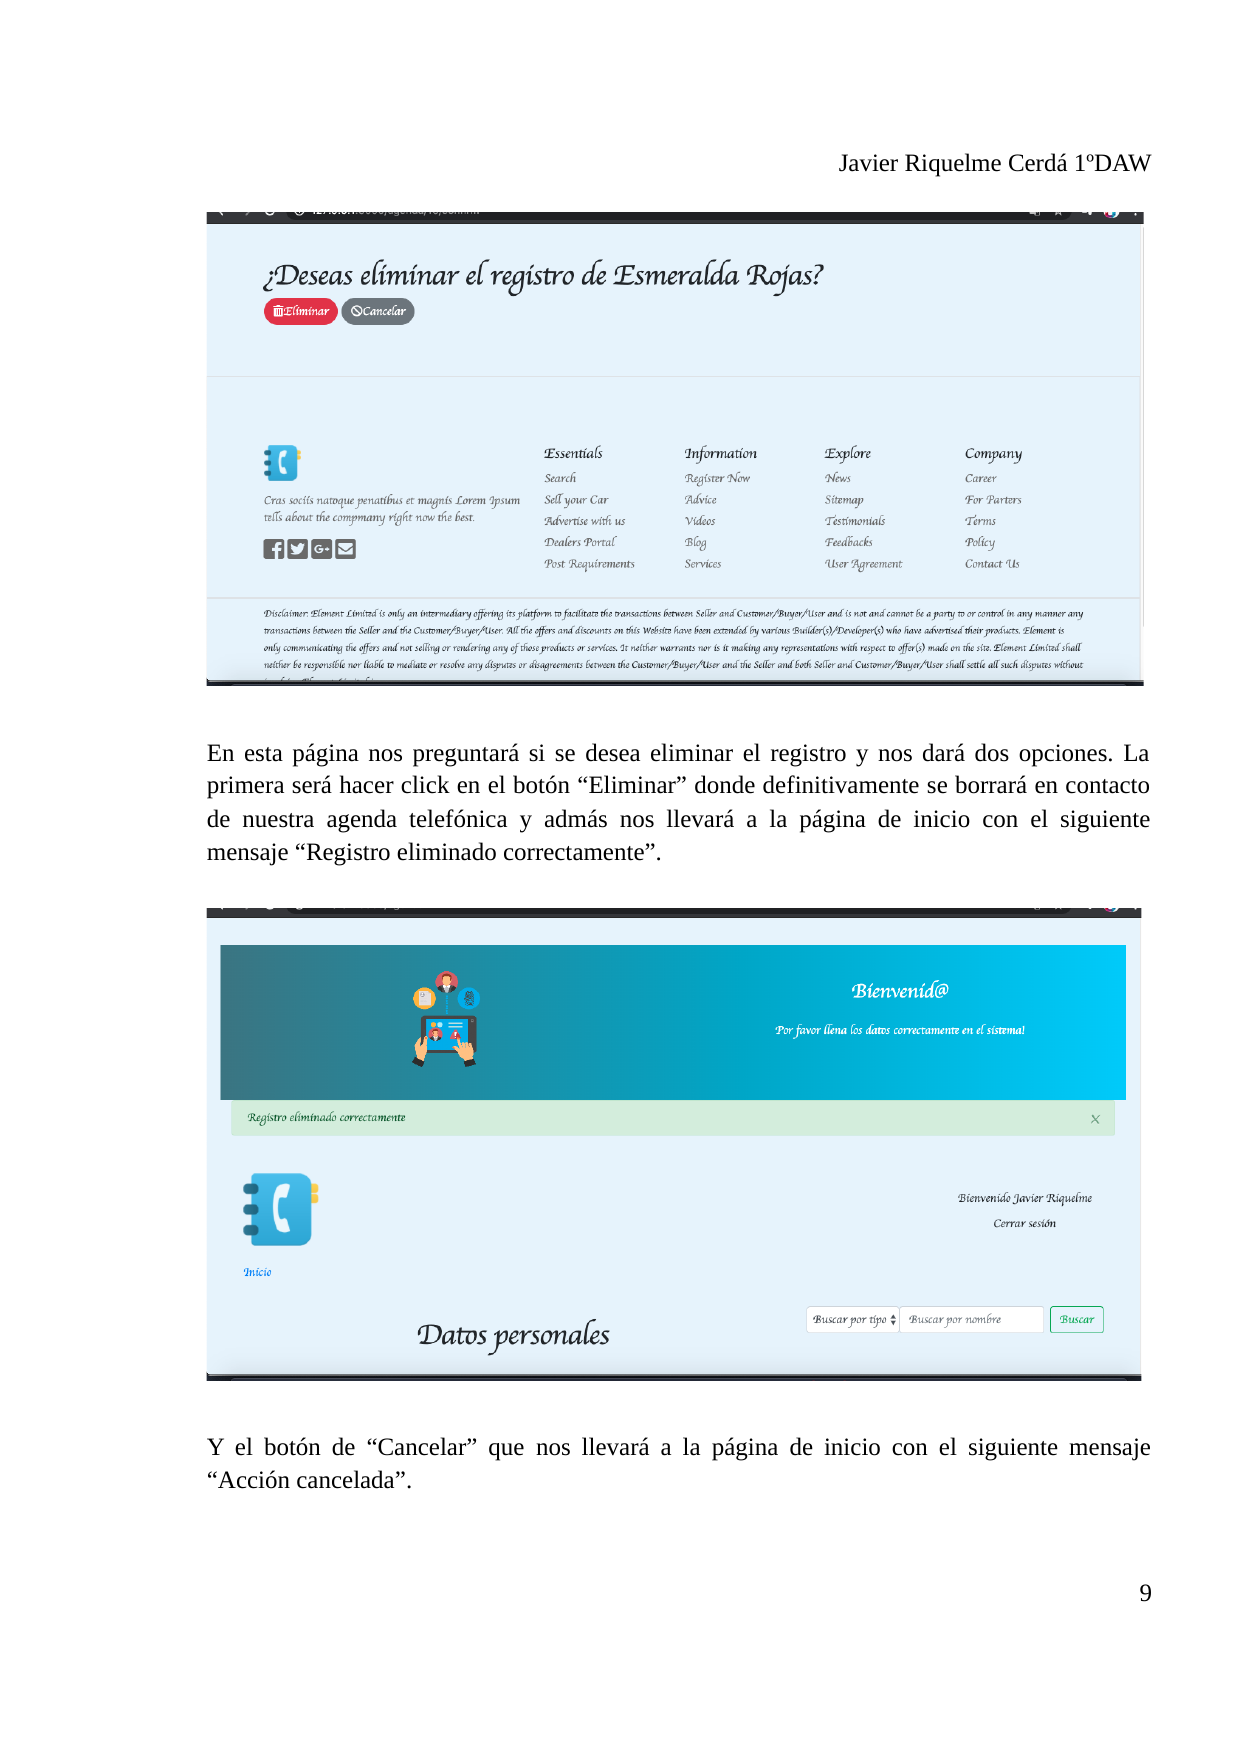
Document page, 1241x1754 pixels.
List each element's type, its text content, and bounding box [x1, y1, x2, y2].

text Y el botón de “Cancelar” que nos llevará a la página de inicio con el siguiente mensaje “Acción cancelada”. [207, 1432, 1152, 1494]
picture [206, 212, 1144, 686]
text En esta página nos preguntará si se desea eliminar el registro y nos dará dos opciones. La primera será hacer click en el botón “Eliminar” donde definitivamente se borrará en contacto de nuestra agenda telefónica y admás nos llevará a la página de inicio con el siguiente mensaje “Registro eliminado correctamente”. [207, 738, 1152, 865]
picture [206, 908, 1142, 1381]
